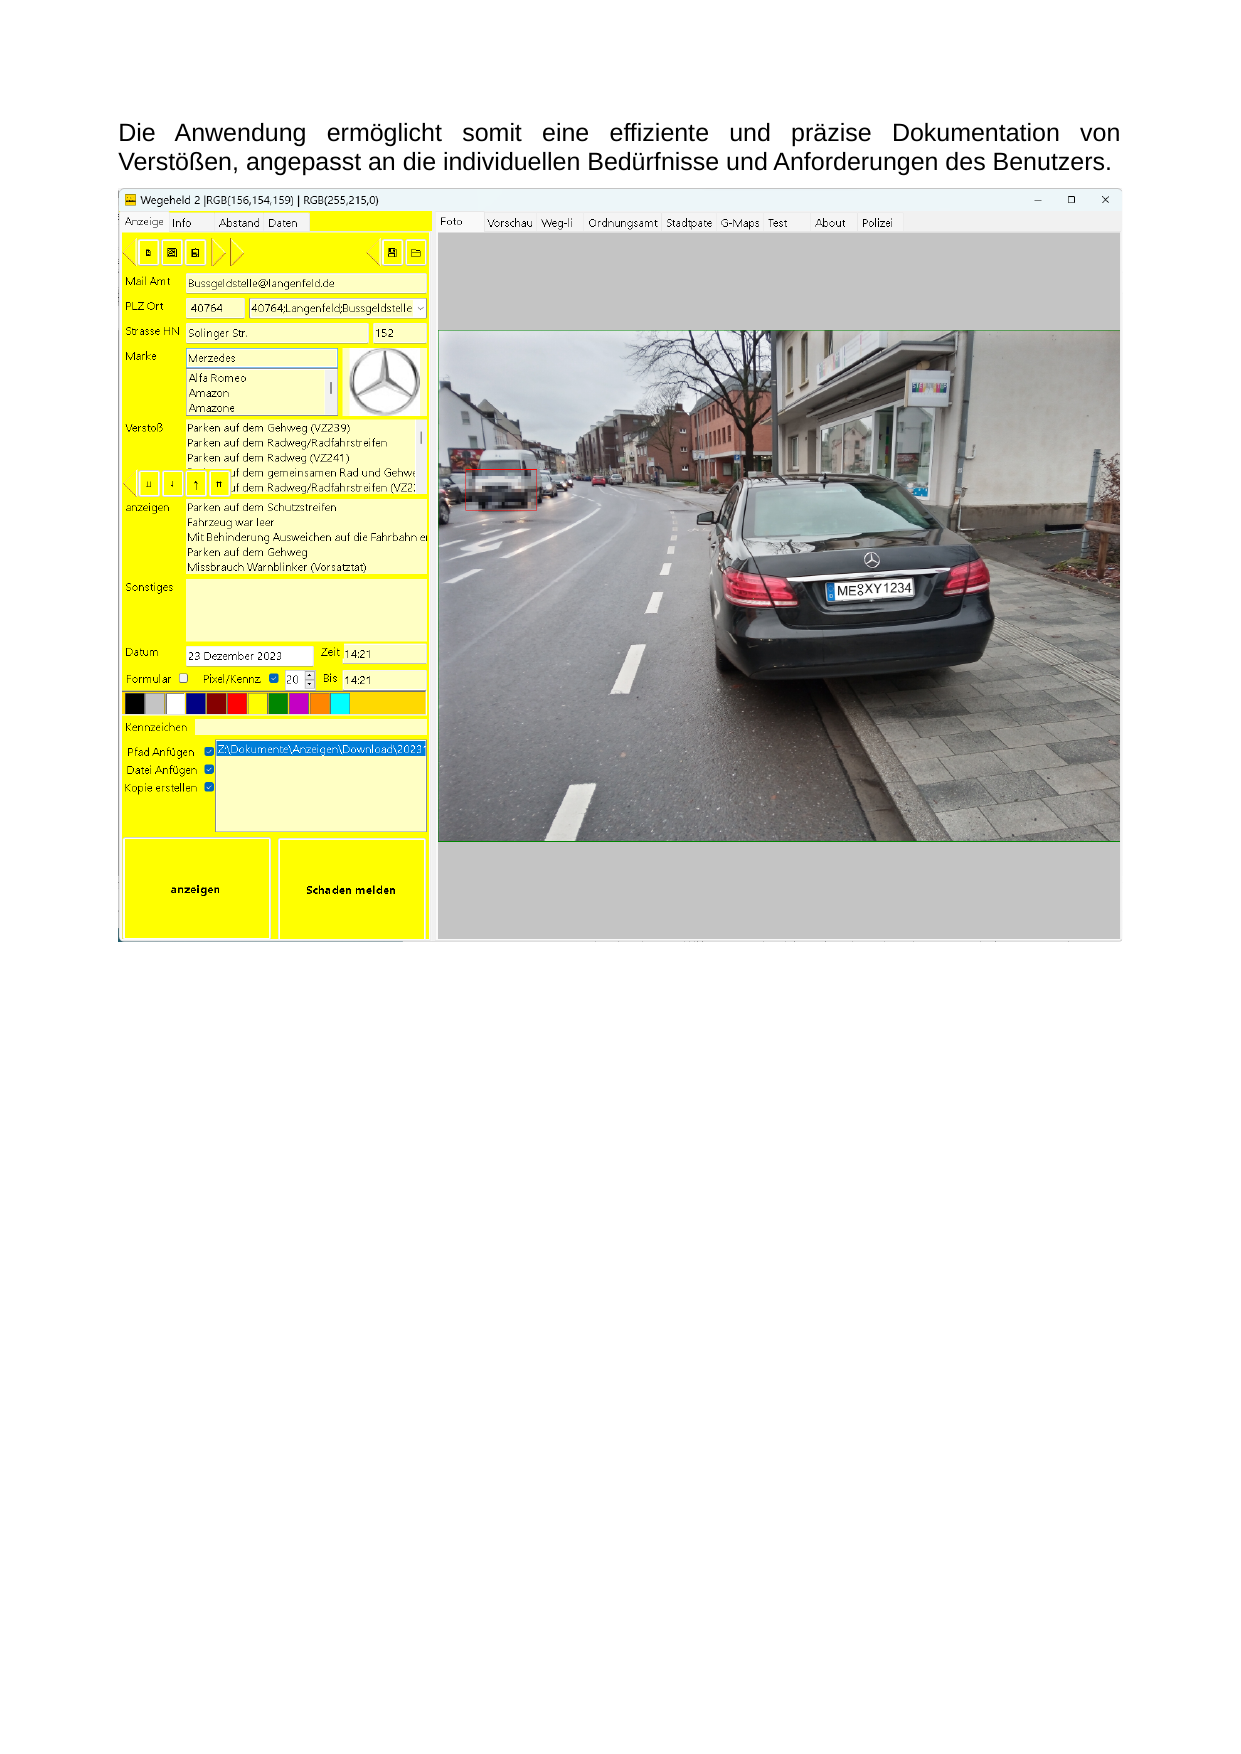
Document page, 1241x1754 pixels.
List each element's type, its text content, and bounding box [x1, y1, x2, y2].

text Die Anwendung ermöglicht somit eine effiziente und präzise Dokumentation von Verstößen, angepasst an die individuellen Bedürfnisse und Anforderungen des Benutzers. [118, 118, 1122, 176]
picture [118, 188, 1123, 942]
